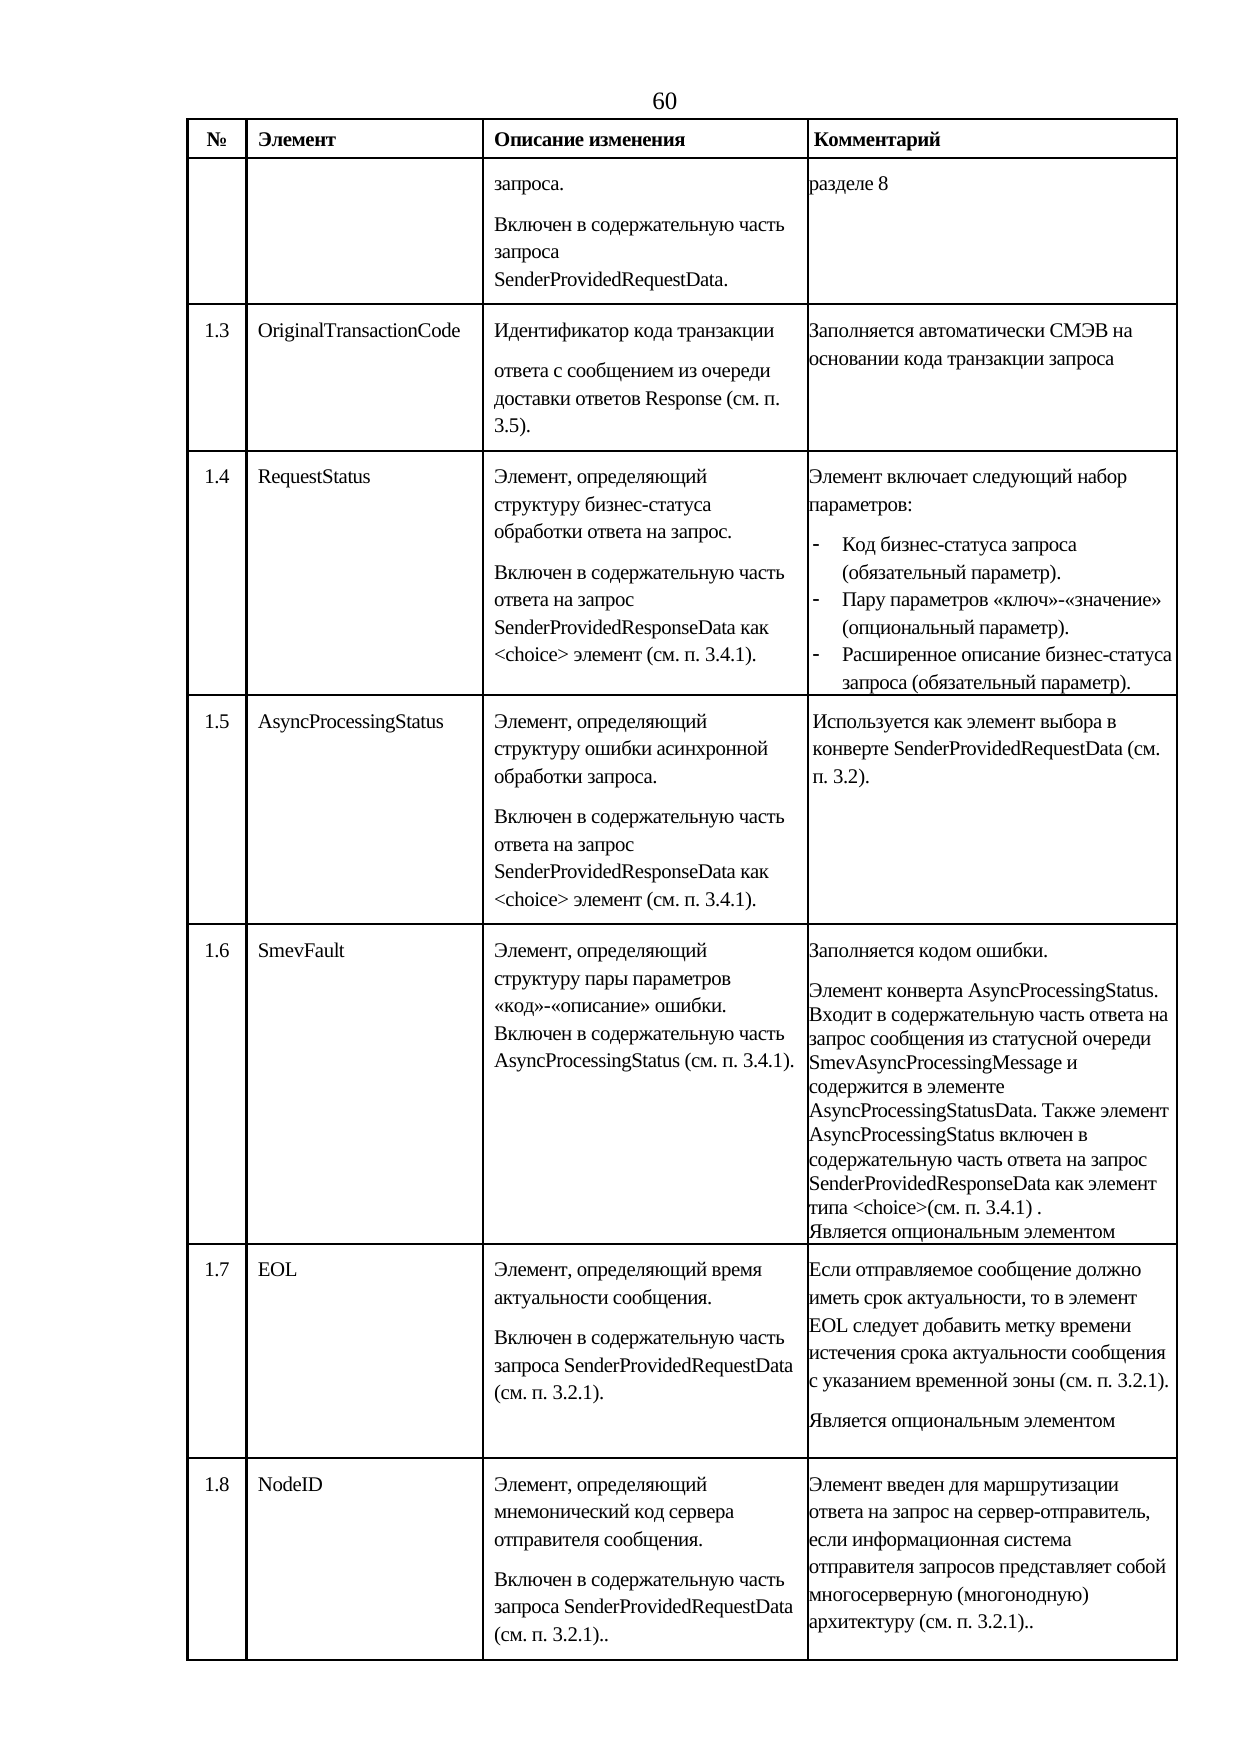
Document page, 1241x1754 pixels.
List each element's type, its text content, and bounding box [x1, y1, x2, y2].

table_cell EOL [248, 1245, 482, 1457]
table_cell Описание использования приведено в разделе 8 [809, 195, 1176, 303]
table_header Комментарий [809, 151, 1176, 157]
table_cell запроса. Включен в содержательную часть запроса SenderProvidedRequestData. [484, 159, 807, 303]
table_cell OriginalTransactionCode [248, 305, 482, 450]
table_cell Заполняется автоматически СМЭВ на основании кода транзакции запроса [809, 305, 1176, 318]
table_header Комментарий [809, 120, 1176, 126]
table_header Элемент [248, 120, 482, 157]
table_cell SmevFault [248, 925, 482, 1243]
table_cell Если отправляемое сообщение должно иметь срок актуальности, то в элемент EOL следует добавить метку времени истечения срока актуальности сообщения с указанием временной зоны (см. п. 3.2.1). Является опциональным элементом [809, 1432, 1176, 1457]
table_cell [248, 159, 482, 303]
table_cell 1.3 [189, 305, 245, 450]
table_header Описание изменения [484, 120, 807, 157]
table_header № [189, 120, 245, 157]
table_cell Элемент, определяющий структуру пары параметров «код»-«описание» ошибки. Включен в содержательную часть AsyncProcessingStatus (см. п. 3.4.1). [484, 925, 807, 1243]
table_cell Элемент, определяющий структуру ошибки асинхронной обработки запроса. Включен в содержательную часть ответа на запрос SenderProvidedResponseData как <choice> элемент (см. п. 3.4.1). [484, 696, 807, 923]
table_cell Элемент, определяющий структуру бизнес-статуса обработки ответа на запрос. Включен в содержательную часть ответа на запрос SenderProvidedResponseData как <choice> элемент (см. п. 3.4.1). [484, 452, 807, 694]
table_cell 1.4 [189, 452, 245, 694]
table_cell Идентификатор кода транзакции ответа с сообщением из очереди доставки ответов Response (см. п. 3.5). [484, 305, 807, 450]
table_cell AsyncProcessingStatus [248, 696, 482, 923]
table_cell 1.7 [189, 1245, 245, 1457]
table_cell Заполняется автоматически СМЭВ на основании кода транзакции запроса [809, 369, 1176, 450]
table_cell Элемент введен для маршрутизации ответа на запрос на сервер-отправитель, если информационная система отправителя запросов представляет собой многосерверную (многонодную) архитектуру (см. п. 3.2.1).. Является опциональным элементом [809, 1633, 1176, 1658]
table_cell RequestStatus [248, 452, 482, 694]
table_cell NodeID [248, 1459, 482, 1658]
table_cell Элемент, определяющий мнемонический код сервера отправителя сообщения. Включен в содержательную часть запроса SenderProvidedRequestData (см. п. 3.2.1).. [484, 1459, 807, 1658]
table_cell 1.8 [189, 1459, 245, 1658]
table_cell Используется как элемент выбора в конверте SenderProvidedRequestData (см. п. 3.2). [809, 696, 1176, 923]
table_cell Описание использования приведено в разделе 8 [809, 159, 1176, 171]
table_cell 1.5 [189, 696, 245, 923]
table_cell Элемент, определяющий время актуальности сообщения. Включен в содержательную часть запроса SenderProvidedRequestData (см. п. 3.2.1). [484, 1245, 807, 1457]
table_cell 1.6 [189, 925, 245, 1243]
table_cell [189, 159, 245, 303]
